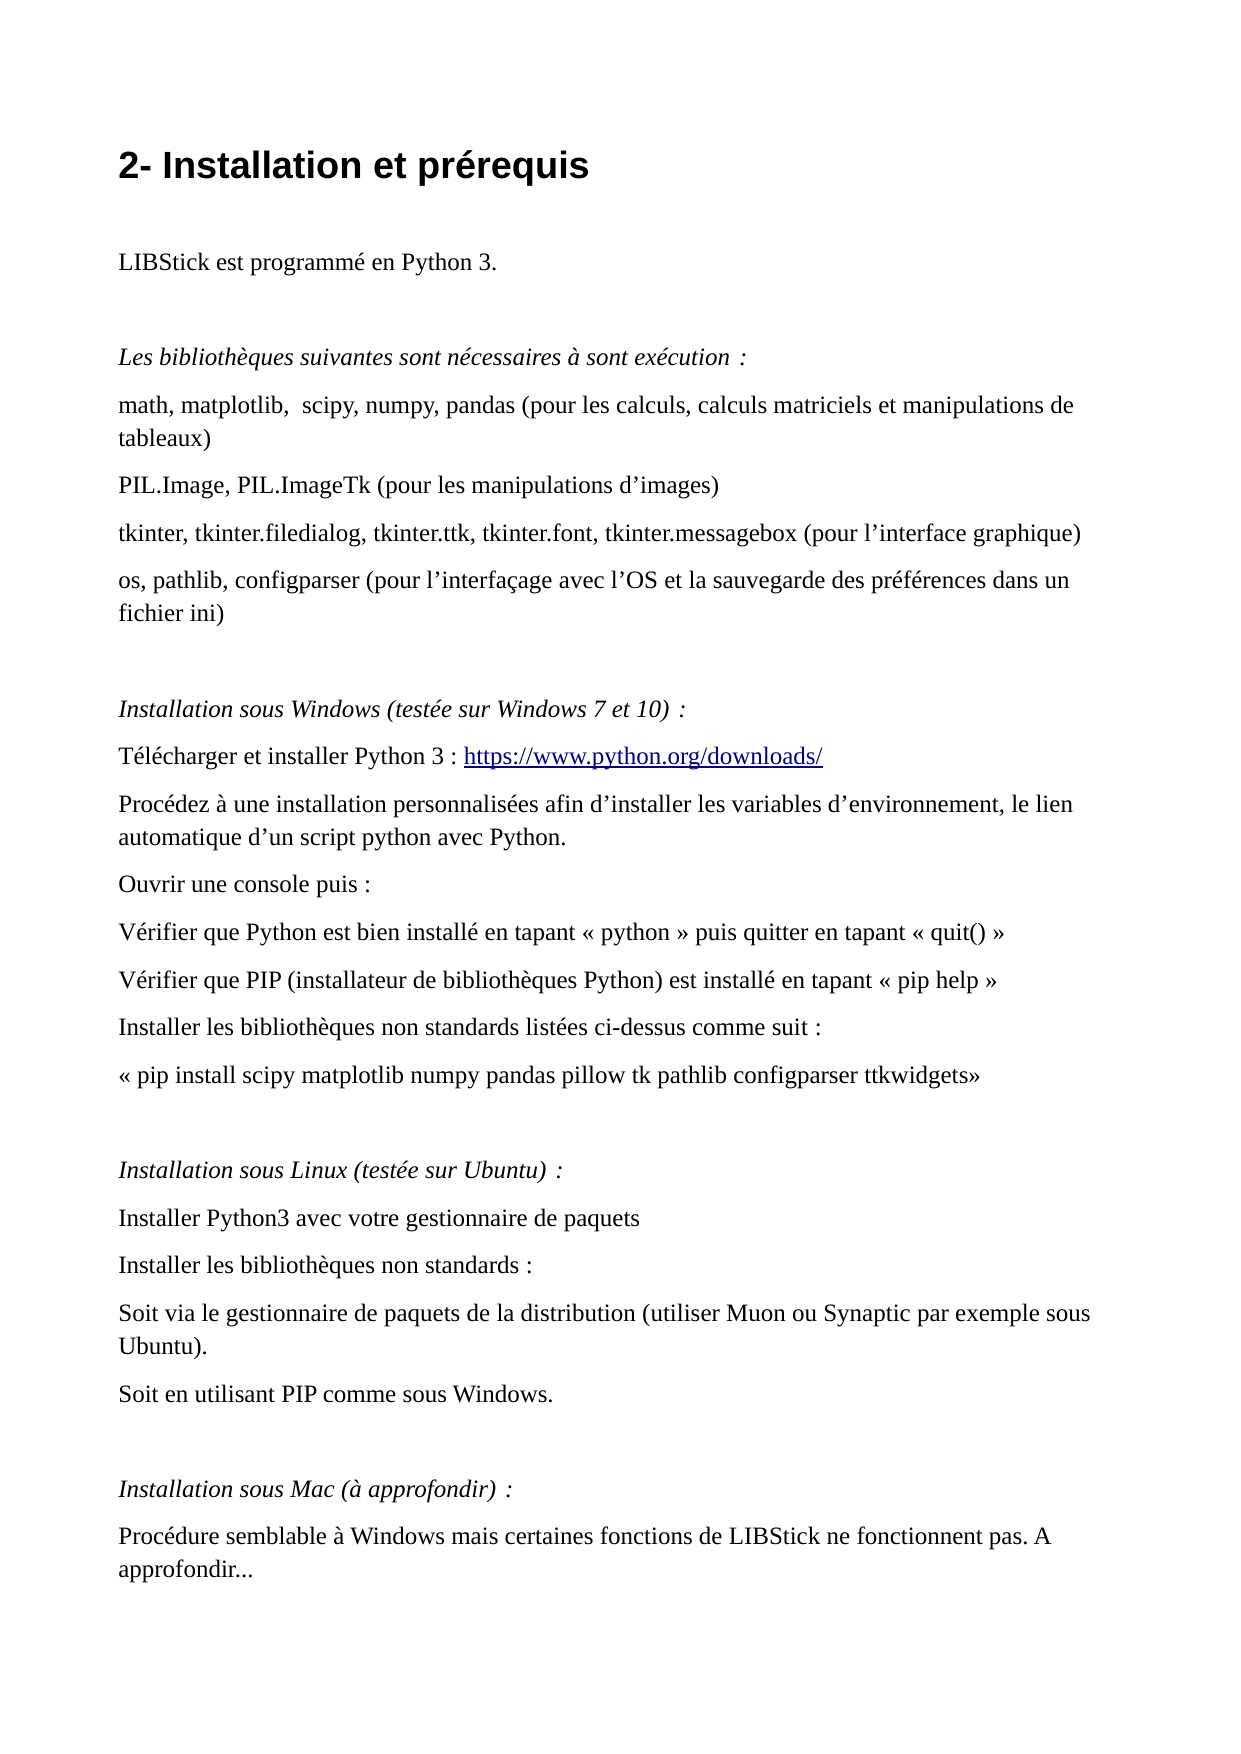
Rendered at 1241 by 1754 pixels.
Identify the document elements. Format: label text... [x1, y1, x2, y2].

subtitle Installation sous Mac (à approfondir) : [118, 1474, 1122, 1503]
text tkinter, tkinter.filedialog, tkinter.ttk, tkinter.font, tkinter.messagebox (pour l’interface graphique) [118, 518, 1122, 547]
subtitle Télécharger et installer Python 3 : https://www.python.org/downloads/ [118, 741, 1122, 770]
subtitle 2- Installation et prérequis [118, 143, 1122, 187]
subtitle Installer les bibliothèques non standards listées ci-dessus comme suit : [118, 1012, 1122, 1041]
subtitle Procédure semblable à Windows mais certaines fonctions de LIBStick ne fonctionnent pas. A approfondir... [118, 1521, 1122, 1583]
subtitle Installer les bibliothèques non standards : [118, 1250, 1122, 1279]
text math, matplotlib, scipy, numpy, pandas (pour les calculs, calculs matriciels et manipulations de tableaux) [118, 390, 1122, 451]
subtitle Vérifier que Python est bien installé en tapant « python » puis quitter en tapant « quit() » [118, 917, 1122, 946]
subtitle Soit en utilisant PIP comme sous Windows. [118, 1379, 1122, 1407]
subtitle Procédez à une installation personnalisées afin d’installer les variables d’environnement, le lien automatique d’un script python avec Python. [118, 789, 1122, 851]
subtitle Installer Python3 avec votre gestionnaire de paquets [118, 1203, 1122, 1232]
subtitle Ouvrir une console puis : [118, 869, 1122, 898]
subtitle LIBStick est programmé en Python 3. [118, 247, 1122, 276]
text os, pathlib, configparser (pour l’interfaçage avec l’OS et la sauvegarde des préférences dans un fichier ini) [118, 566, 1122, 627]
subtitle « pip install scipy matplotlib numpy pandas pillow tk pathlib configparser ttkwidgets» [118, 1060, 1122, 1089]
text PIL.Image, PIL.ImageTk (pour les manipulations d’images) [118, 470, 1122, 499]
subtitle Soit via le gestionnaire de paquets de la distribution (utiliser Muon ou Synaptic par exemple sous Ubuntu). [118, 1298, 1122, 1360]
subtitle Installation sous Linux (testée sur Ubuntu) : [118, 1155, 1122, 1184]
subtitle Vérifier que PIP (installateur de bibliothèques Python) est installé en tapant « pip help » [118, 965, 1122, 993]
subtitle Les bibliothèques suivantes sont nécessaires à sont exécution : [118, 342, 1122, 371]
subtitle Installation sous Windows (testée sur Windows 7 et 10) : [118, 694, 1122, 722]
